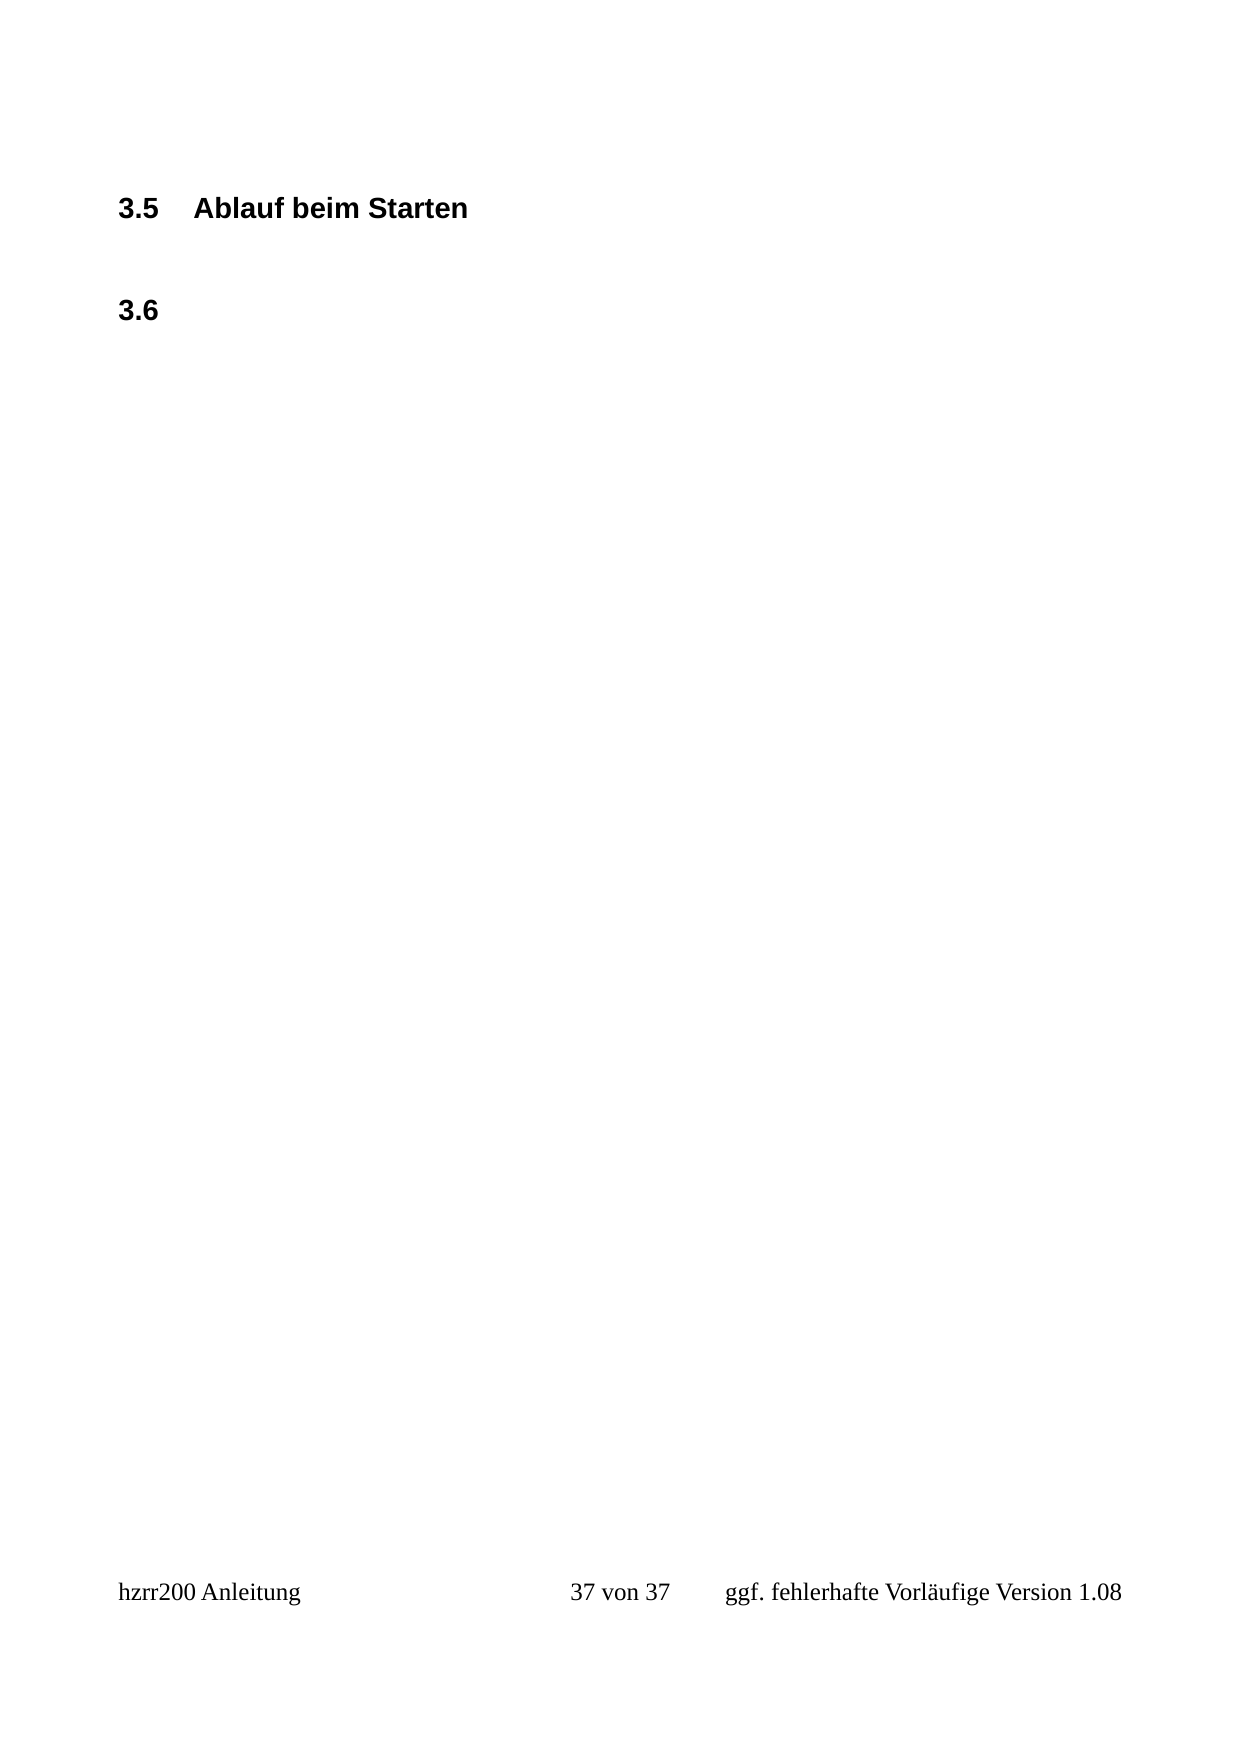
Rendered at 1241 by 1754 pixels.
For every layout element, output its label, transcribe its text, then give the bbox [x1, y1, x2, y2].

subtitle Ablauf beim Starten [118, 191, 1122, 224]
